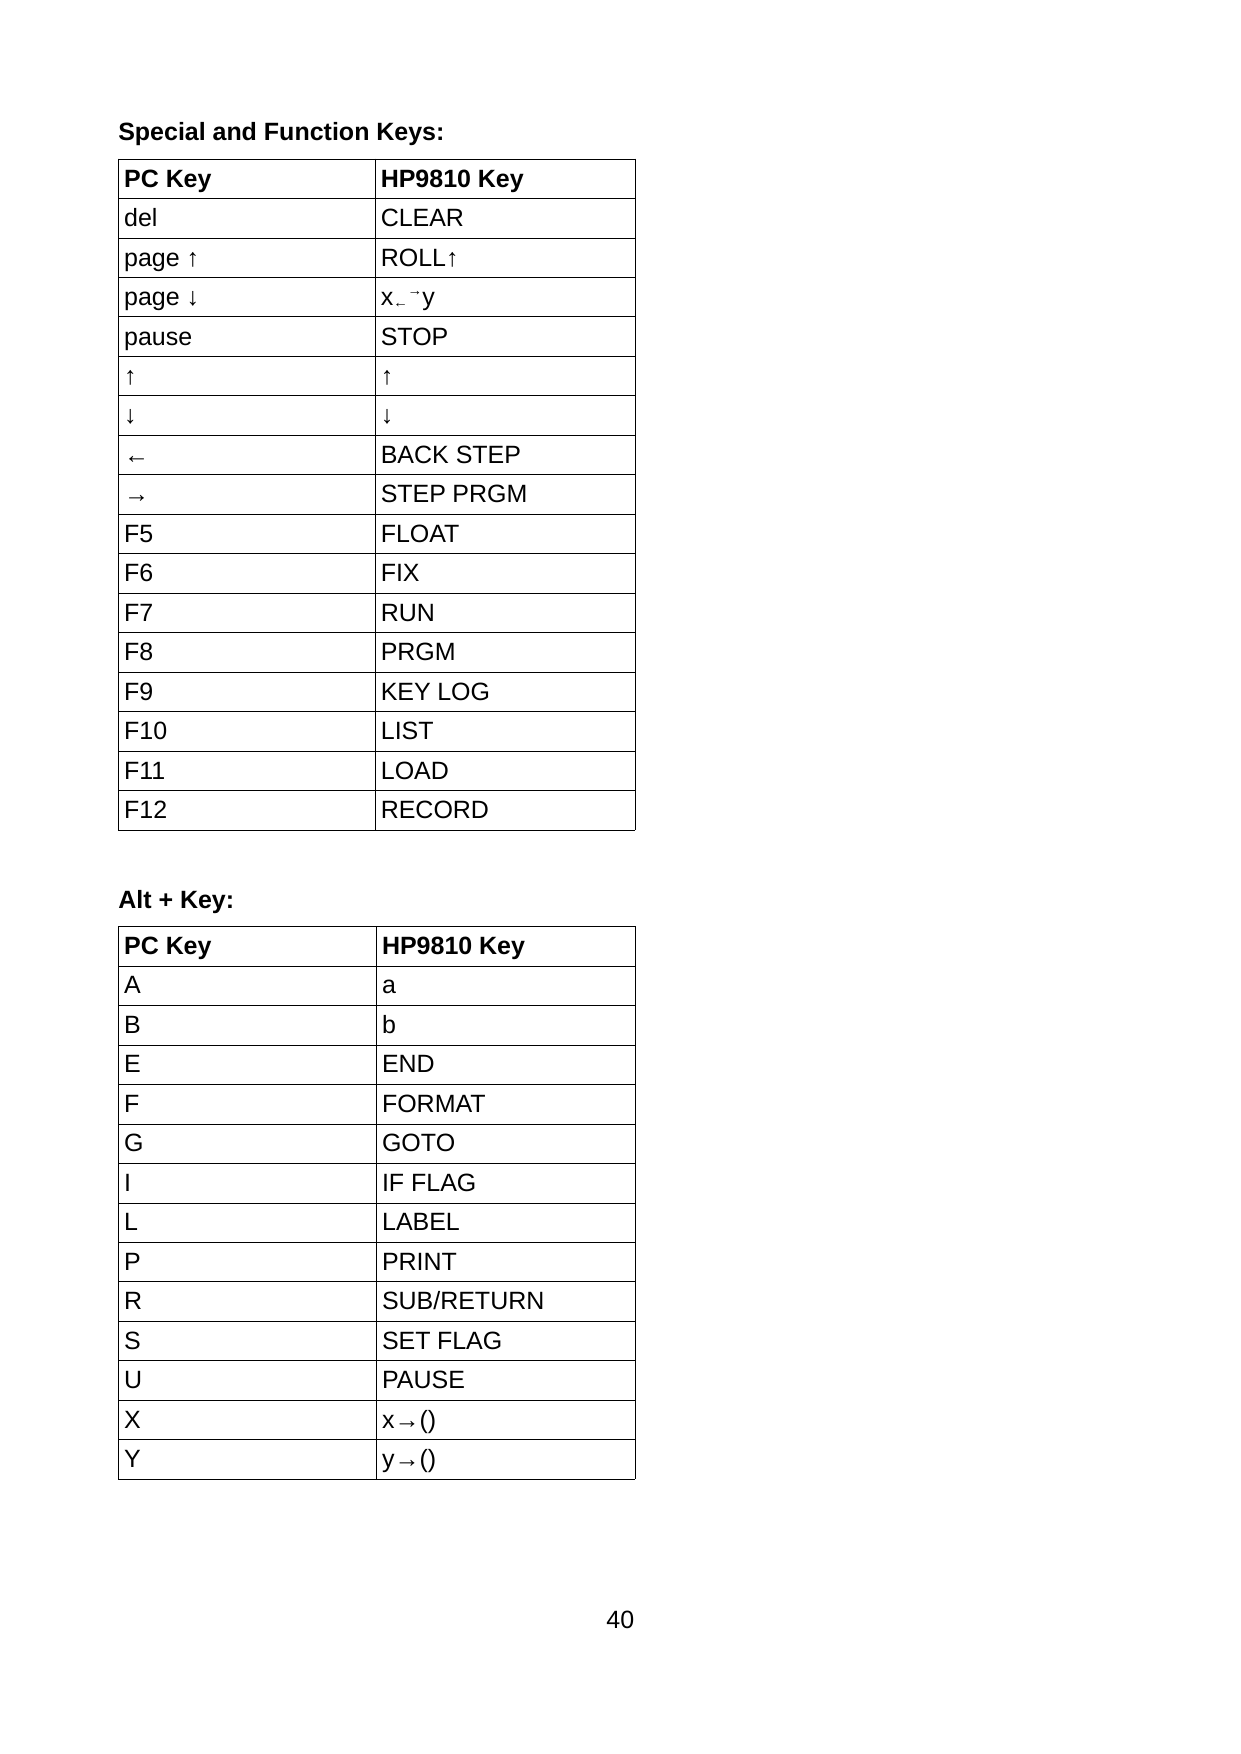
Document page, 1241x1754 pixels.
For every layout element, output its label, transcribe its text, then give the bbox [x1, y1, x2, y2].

table_cell F11 [119, 752, 375, 790]
table_cell B [119, 1006, 376, 1044]
table_cell → [119, 475, 375, 514]
table_header HP9810 Key [377, 927, 635, 966]
table_cell ↑ [376, 357, 635, 395]
table_cell RECORD [376, 791, 635, 830]
table_cell CLEAR [376, 199, 635, 237]
table_cell F8 [119, 633, 375, 672]
table_cell F12 [119, 791, 375, 830]
table_cell del [119, 199, 375, 237]
table_header PC Key [119, 160, 375, 198]
table_cell a [377, 967, 635, 1005]
table_cell A [119, 967, 376, 1005]
table_cell STEP PRGM [376, 475, 635, 514]
text Special and Function Keys: [118, 118, 1122, 146]
table_cell PAUSE [377, 1361, 635, 1400]
table_cell FORMAT [377, 1085, 635, 1123]
table_cell STOP [376, 317, 635, 356]
table_cell page ↑ [119, 239, 375, 277]
table_cell pause [119, 317, 375, 356]
table_cell SUB/RETURN [377, 1282, 635, 1321]
table_cell b [377, 1006, 635, 1044]
table_cell BACK STEP [376, 436, 635, 474]
table_cell F9 [119, 673, 375, 711]
table_cell RUN [376, 594, 635, 632]
table_cell ↑ [119, 357, 375, 395]
table_cell PRGM [376, 633, 635, 672]
table_cell S [119, 1322, 376, 1360]
table_cell F7 [119, 594, 375, 632]
table_cell F5 [119, 515, 375, 553]
table_cell x→() [377, 1401, 635, 1439]
table_header HP9810 Key [376, 160, 635, 198]
table_cell ← [119, 436, 375, 474]
table_cell I [119, 1164, 376, 1202]
table_cell F [119, 1085, 376, 1123]
table_cell FIX [376, 554, 635, 593]
table_cell END [377, 1046, 635, 1084]
table_header PC Key [119, 927, 376, 966]
table_cell y→() [377, 1440, 635, 1479]
table_cell PRINT [377, 1243, 635, 1281]
text Alt + Key: [118, 886, 1122, 913]
table_cell R [119, 1282, 376, 1321]
table_cell G [119, 1125, 376, 1163]
table_cell F6 [119, 554, 375, 593]
table_cell ↓ [119, 396, 375, 435]
table_cell X [119, 1401, 376, 1439]
table_cell LOAD [376, 752, 635, 790]
table_cell IF FLAG [377, 1164, 635, 1202]
table_cell L [119, 1204, 376, 1242]
table_cell x←→y [376, 278, 635, 316]
table_cell P [119, 1243, 376, 1281]
table_cell SET FLAG [377, 1322, 635, 1360]
table_cell ↓ [376, 396, 635, 435]
table_cell page ↓ [119, 278, 375, 316]
table_cell GOTO [377, 1125, 635, 1163]
table_cell LABEL [377, 1204, 635, 1242]
table_cell U [119, 1361, 376, 1400]
table_cell E [119, 1046, 376, 1084]
table_cell KEY LOG [376, 673, 635, 711]
table_cell FLOAT [376, 515, 635, 553]
table_cell Y [119, 1440, 376, 1479]
table_cell F10 [119, 712, 375, 751]
table_cell ROLL↑ [376, 239, 635, 277]
table_cell LIST [376, 712, 635, 751]
